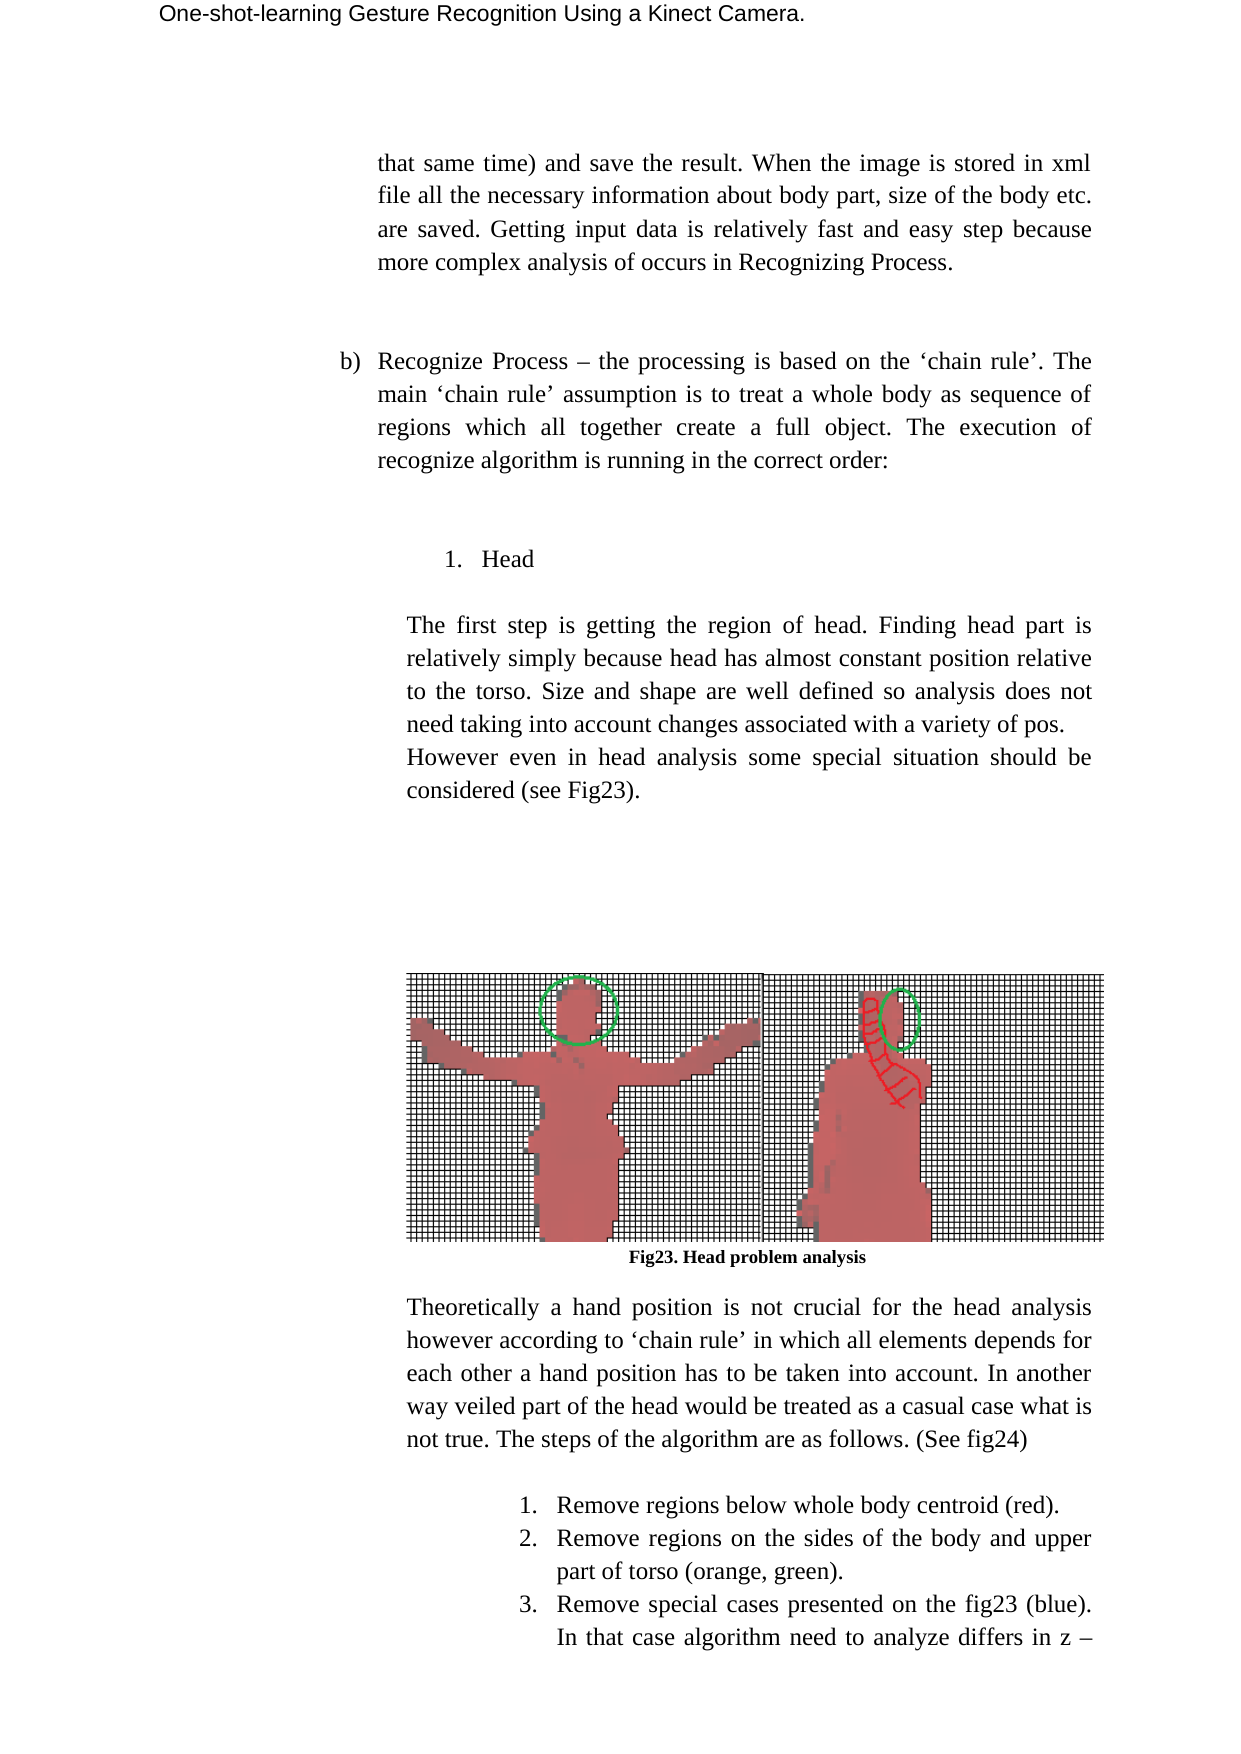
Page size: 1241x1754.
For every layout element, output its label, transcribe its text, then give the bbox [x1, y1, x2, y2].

list Recognize Process – the processing is based on the ‘chain rule’. The main ‘chain rule’ assumption is to treat a whole body as sequence of regions which all together create a full object. The execution of recognize algorithm is running in the correct order: [340, 346, 1093, 473]
list However even in head analysis some special situation should be considered (see Fig23). [406, 742, 1093, 804]
list Remove special cases presented on the fig23 (blue). In that case algorithm need to analyze differs in z – [519, 1589, 1093, 1651]
list Head [444, 544, 1093, 573]
text Fig23. Head problem analysis [333, 1246, 1093, 1268]
list that same time) and save the result. When the image is stored in xml file all the necessary information about body part, size of the body etc. are saved. Getting input data is relatively fast and easy step because more complex analysis of occurs in Recognizing Process. [340, 148, 1093, 275]
list The first step is getting the region of head. Finding head part is relatively simply because head has almost constant position relative to the torso. Size and shape are well defined so analysis does not need taking into account changes associated with a variety of pos. [406, 610, 1093, 738]
list Theoretically a hand position is not crucial for the head analysis however according to ‘chain rule’ in which all elements depends for each other a hand position has to be taken into account. In another way veiled part of the head would be treated as a casual case what is not true. The steps of the algorithm are as follows. (See fig24) [406, 1292, 1093, 1453]
list Remove regions below whole body centroid (red). [519, 1490, 1093, 1519]
list Remove regions on the sides of the body and upper part of torso (orange, green). [519, 1523, 1093, 1585]
